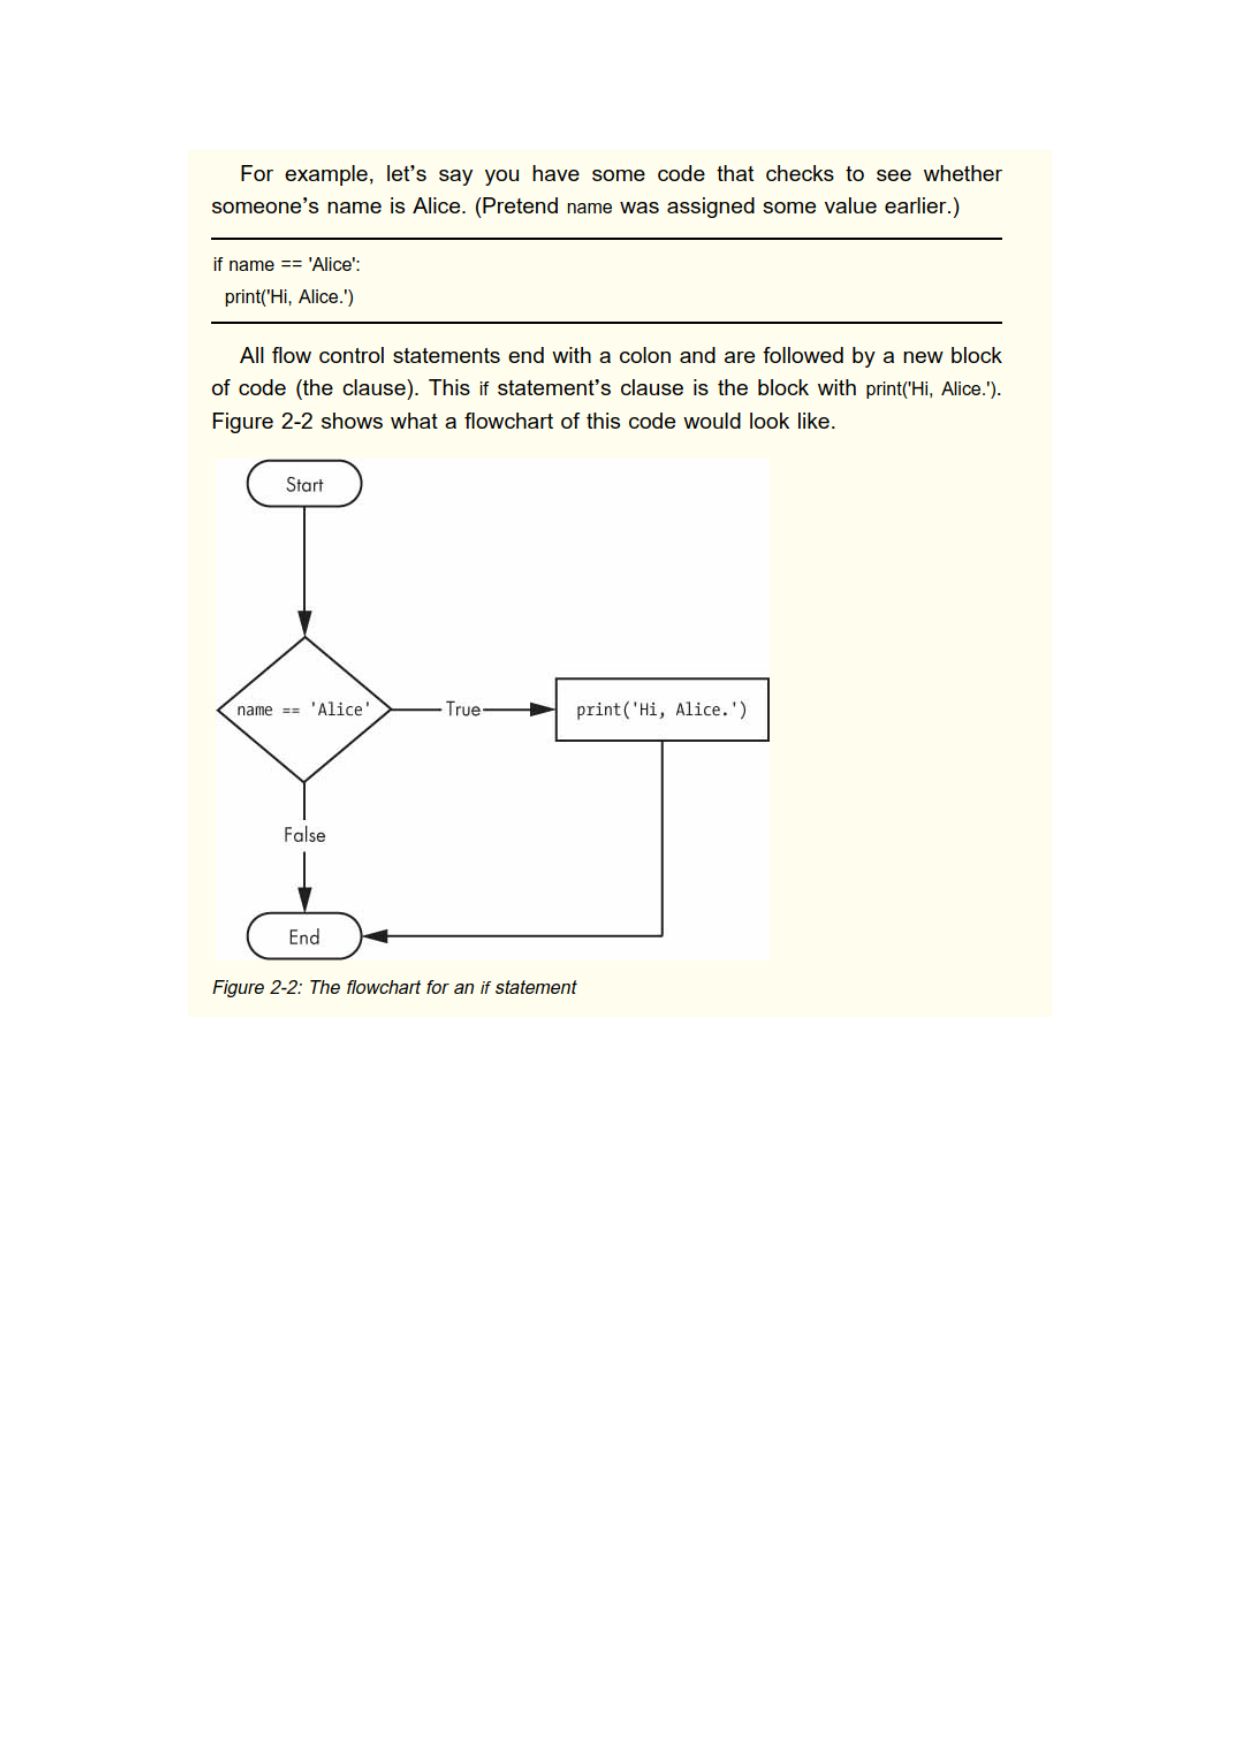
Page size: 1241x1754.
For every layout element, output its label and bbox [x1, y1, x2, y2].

picture [187, 150, 1053, 1017]
